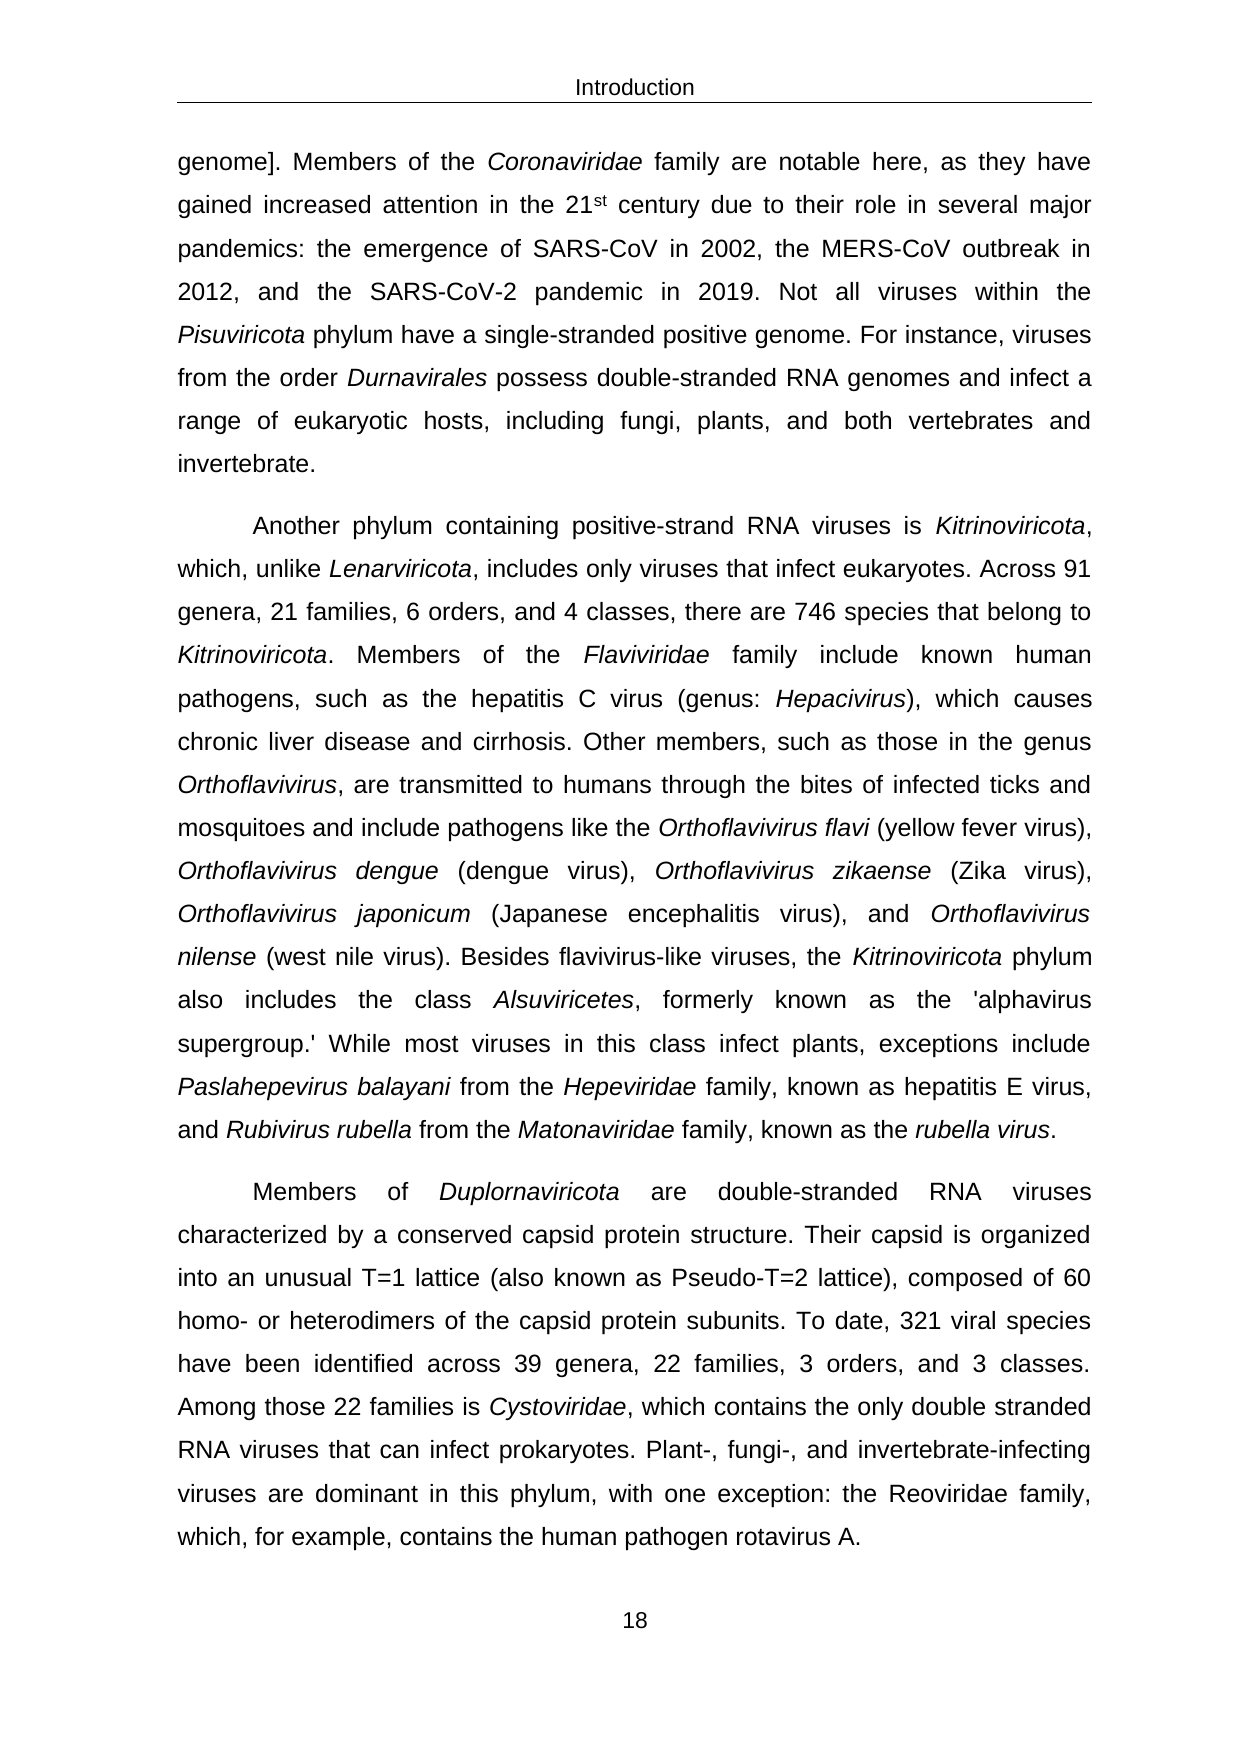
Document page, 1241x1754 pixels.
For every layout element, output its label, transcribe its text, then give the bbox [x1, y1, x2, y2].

text Members of Duplornaviricota are double-stranded RNA viruses characterized by a conserved capsid protein structure. Their capsid is organized into an unusual T=1 lattice (also known as Pseudo-T=2 lattice), composed of 60 homo- or heterodimers of the capsid protein subunits. To date, 321 viral species have been identified across 39 genera, 22 families, 3 orders, and 3 classes. Among those 22 families is Cystoviridae, which contains the only double stranded RNA viruses that can infect prokaryotes. Plant-, fungi-, and invertebrate-infecting viruses are dominant in this phylum, with one exception: the Reoviridae family, which, for example, contains the human pathogen rotavirus A. [177, 1177, 1092, 1551]
text genome]. Members of the Coronaviridae family are notable here, as they have gained increased attention in the 21st century due to their role in several major pandemics: the emergence of SARS-CoV in 2002, the MERS-CoV outbreak in 2012, and the SARS-CoV-2 pandemic in 2019. Not all viruses within the Pisuviricota phylum have a single-stranded positive genome. For instance, viruses from the order Durnavirales possess double-stranded RNA genomes and infect a range of eukaryotic hosts, including fungi, plants, and both vertebrates and invertebrate. [177, 147, 1092, 478]
text Another phylum containing positive-strand RNA viruses is Kitrinoviricota, which, unlike Lenarviricota, includes only viruses that infect eukaryotes. Across 91 genera, 21 families, 6 orders, and 4 classes, there are 746 species that belong to Kitrinoviricota. Members of the Flaviviridae family include known human pathogens, such as the hepatitis C virus (genus: Hepacivirus), which causes chronic liver disease and cirrhosis. Other members, such as those in the genus Orthoflavivirus, are transmitted to humans through the bites of infected ticks and mosquitoes and include pathogens like the Orthoflavivirus flavi (yellow fever virus), Orthoflavivirus dengue (dengue virus), Orthoflavivirus zikaense (Zika virus), Orthoflavivirus japonicum (Japanese encephalitis virus), and Orthoflavivirus nilense (west nile virus). Besides flavivirus-like viruses, the Kitrinoviricota phylum also includes the class Alsuviricetes, formerly known as the 'alphavirus supergroup.' While most viruses in this class infect plants, exceptions include Paslahepevirus balayani from the Hepeviridae family, known as hepatitis E virus, and Rubivirus rubella from the Matonaviridae family, known as the rubella virus. [177, 511, 1092, 1144]
